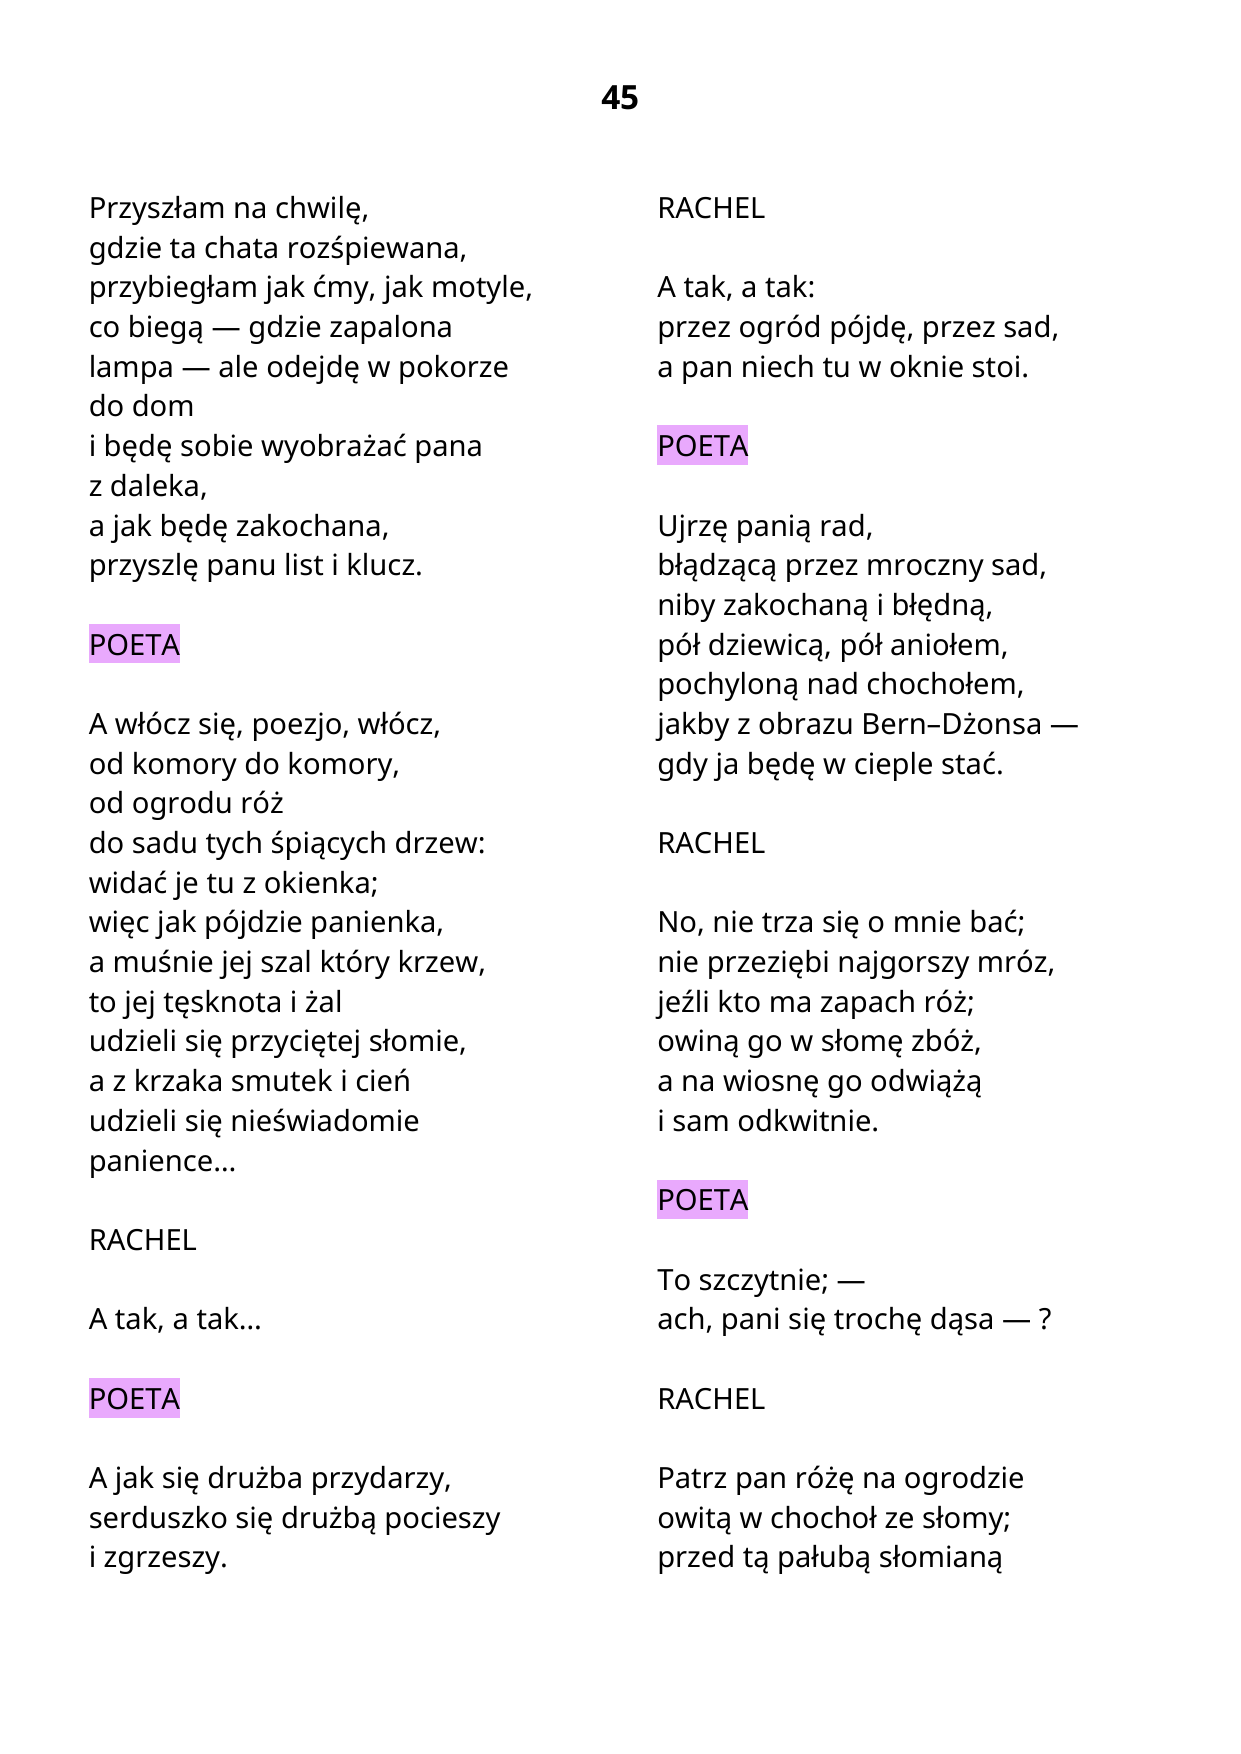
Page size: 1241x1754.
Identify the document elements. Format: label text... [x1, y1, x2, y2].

text nie przeziębi najgorszy mróz, [657, 941, 1152, 981]
text od ogrodu róż [88, 783, 583, 822]
text owitą w chochoł ze słomy; [657, 1497, 1152, 1537]
text POETA [88, 1378, 583, 1418]
text POETA [88, 624, 583, 663]
text POETA [657, 1179, 1152, 1219]
text To szczytnie; — [657, 1259, 1152, 1298]
text pochyloną nad chochołem, [657, 663, 1152, 703]
text RACHEL [657, 187, 1152, 227]
text lampa — ale odejdę w pokorze [88, 346, 583, 386]
text i sam odkwitnie. [657, 1100, 1152, 1140]
text przybiegłam jak ćmy, jak motyle, [88, 267, 583, 306]
text A włócz się, poezjo, włócz, [88, 703, 583, 743]
text A tak, a tak: [657, 267, 1152, 306]
text do dom [88, 386, 583, 425]
text owiną go w słomę zbóż, [657, 1021, 1152, 1060]
text pół dziewicą, pół aniołem, [657, 624, 1152, 663]
text więc jak pójdzie panienka, [88, 902, 583, 941]
text widać je tu z okienka; [88, 862, 583, 902]
text przed tą pałubą słomianą [657, 1537, 1152, 1576]
text Przyszłam na chwilę, [88, 187, 583, 227]
text a na wiosnę go odwiążą [657, 1060, 1152, 1100]
text A tak, a tak… [88, 1298, 583, 1338]
text i zgrzeszy. [88, 1537, 583, 1576]
text serduszko się drużbą pocieszy [88, 1497, 583, 1537]
text gdzie ta chata rozśpiewana, [88, 227, 583, 267]
text z daleka, [88, 465, 583, 505]
text Ujrzę panią rad, [657, 505, 1152, 544]
text to jej tęsknota i żal [88, 981, 583, 1021]
text jakby z obrazu Bern–Dżonsa — [657, 703, 1152, 743]
text gdy ja będę w cieple stać. [657, 743, 1152, 783]
text jeźli kto ma zapach róż; [657, 981, 1152, 1021]
text co biegą — gdzie zapalona [88, 306, 583, 346]
text No, nie trza się o mnie bać; [657, 902, 1152, 941]
text udzieli się nieświadomie [88, 1100, 583, 1140]
text od komory do komory, [88, 743, 583, 783]
text Patrz pan różę na ogrodzie [657, 1457, 1152, 1497]
text przyszlę panu list i klucz. [88, 544, 583, 584]
text RACHEL [657, 1378, 1152, 1418]
text niby zakochaną i błędną, [657, 584, 1152, 624]
text udzieli się przyciętej słomie, [88, 1021, 583, 1060]
text ach, pani się trochę dąsa — ? [657, 1298, 1152, 1338]
text A jak się drużba przydarzy, [88, 1457, 583, 1497]
text a muśnie jej szal który krzew, [88, 941, 583, 981]
text a jak będę zakochana, [88, 505, 583, 544]
text przez ogród pójdę, przez sad, [657, 306, 1152, 346]
text RACHEL [657, 822, 1152, 862]
text RACHEL [88, 1219, 583, 1259]
text i będę sobie wyobrażać pana [88, 425, 583, 465]
text a z krzaka smutek i cień [88, 1060, 583, 1100]
text do sadu tych śpiących drzew: [88, 822, 583, 862]
text błądzącą przez mroczny sad, [657, 544, 1152, 584]
text a pan niech tu w oknie stoi. [657, 346, 1152, 386]
text panience… [88, 1140, 583, 1179]
text POETA [657, 425, 1152, 465]
